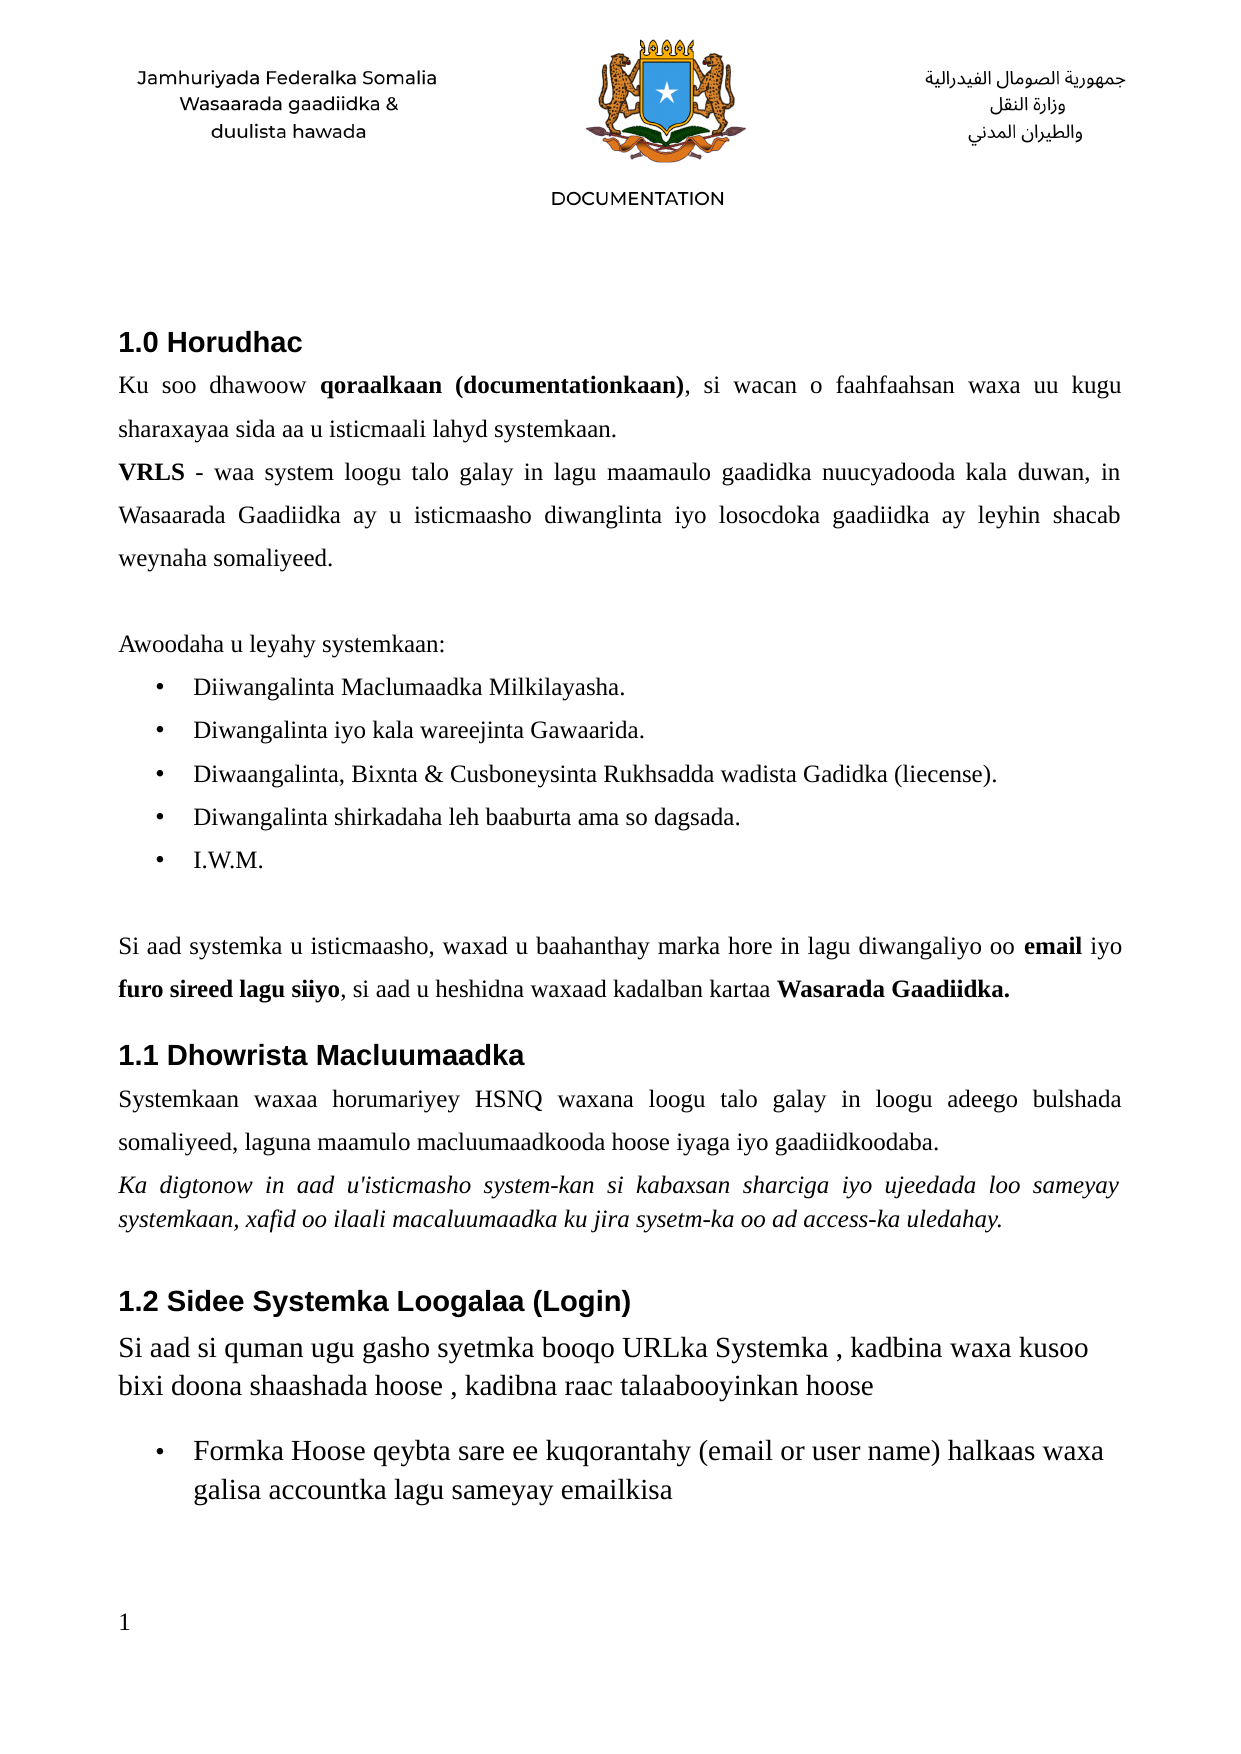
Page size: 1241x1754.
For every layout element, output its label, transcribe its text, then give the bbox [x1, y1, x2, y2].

subtitle 1.1 Dhowrista Macluumaadka [118, 1038, 1122, 1072]
list Diwangalinta shirkadaha leh baaburta ama so dagsada. [156, 802, 1122, 831]
text Systemkaan waxaa horumariyey HSNQ waxana loogu talo galay in loogu adeego bulshada somaliyeed, laguna maamulo macluumaadkooda hoose iyaga iyo gaadiidkoodaba. [118, 1084, 1122, 1156]
text Si aad si quman ugu gasho syetmka booqo URLka Systemka , kadbina waxa kusoo bixi doona shaashada hoose , kadibna raac talaabooyinkan hoose [118, 1330, 1122, 1402]
list Diwaangalinta, Bixnta & Cusboneysinta Rukhsadda wadista Gadidka (liecense). [156, 759, 1122, 787]
subtitle 1.0 Horudhac [118, 324, 1122, 358]
text Awoodaha u leyahy systemkaan: [118, 629, 1122, 658]
text VRLS - waa system loogu talo galay in lagu maamaulo gaadidka nuucyadooda kala duwan, in Wasaarada Gaadiidka ay u isticmaasho diwanglinta iyo losocdoka gaadiidka ay leyhin shacab weynaha somaliyeed. [118, 457, 1122, 572]
list Diwangalinta iyo kala wareejinta Gawaarida. [156, 716, 1122, 744]
list Diiwangalinta Maclumaadka Milkilayasha. [156, 672, 1122, 701]
text Ku soo dhawoow qoraalkaan (documentationkaan), si wacan o faahfaahsan waxa uu kugu sharaxayaa sida aa u isticmaali lahyd systemkaan. [118, 371, 1122, 442]
text Ka digtonow in aad u'isticmasho system-kan si kabaxsan sharciga iyo ujeedada loo sameyay systemkaan, xafid oo ilaali macaluumaadka ku jira sysetm-ka oo ad access-ka uledahay. [118, 1171, 1122, 1232]
list Formka Hoose qeybta sare ee kuqorantahy (email or user name) halkaas waxa galisa accountka lagu sameyay emailkisa [156, 1433, 1122, 1505]
subtitle 1.2 Sidee Systemka Loogalaa (Login) [118, 1284, 1122, 1318]
text Si aad systemka u isticmaasho, waxad u baahanthay marka hore in lagu diwangaliyo oo email iyo furo sireed lagu siiyo, si aad u heshidna waxaad kadalban kartaa Wasarada Gaadiidka. [118, 931, 1122, 1003]
list I.W.M. [156, 845, 1122, 874]
picture [118, 19, 1157, 228]
